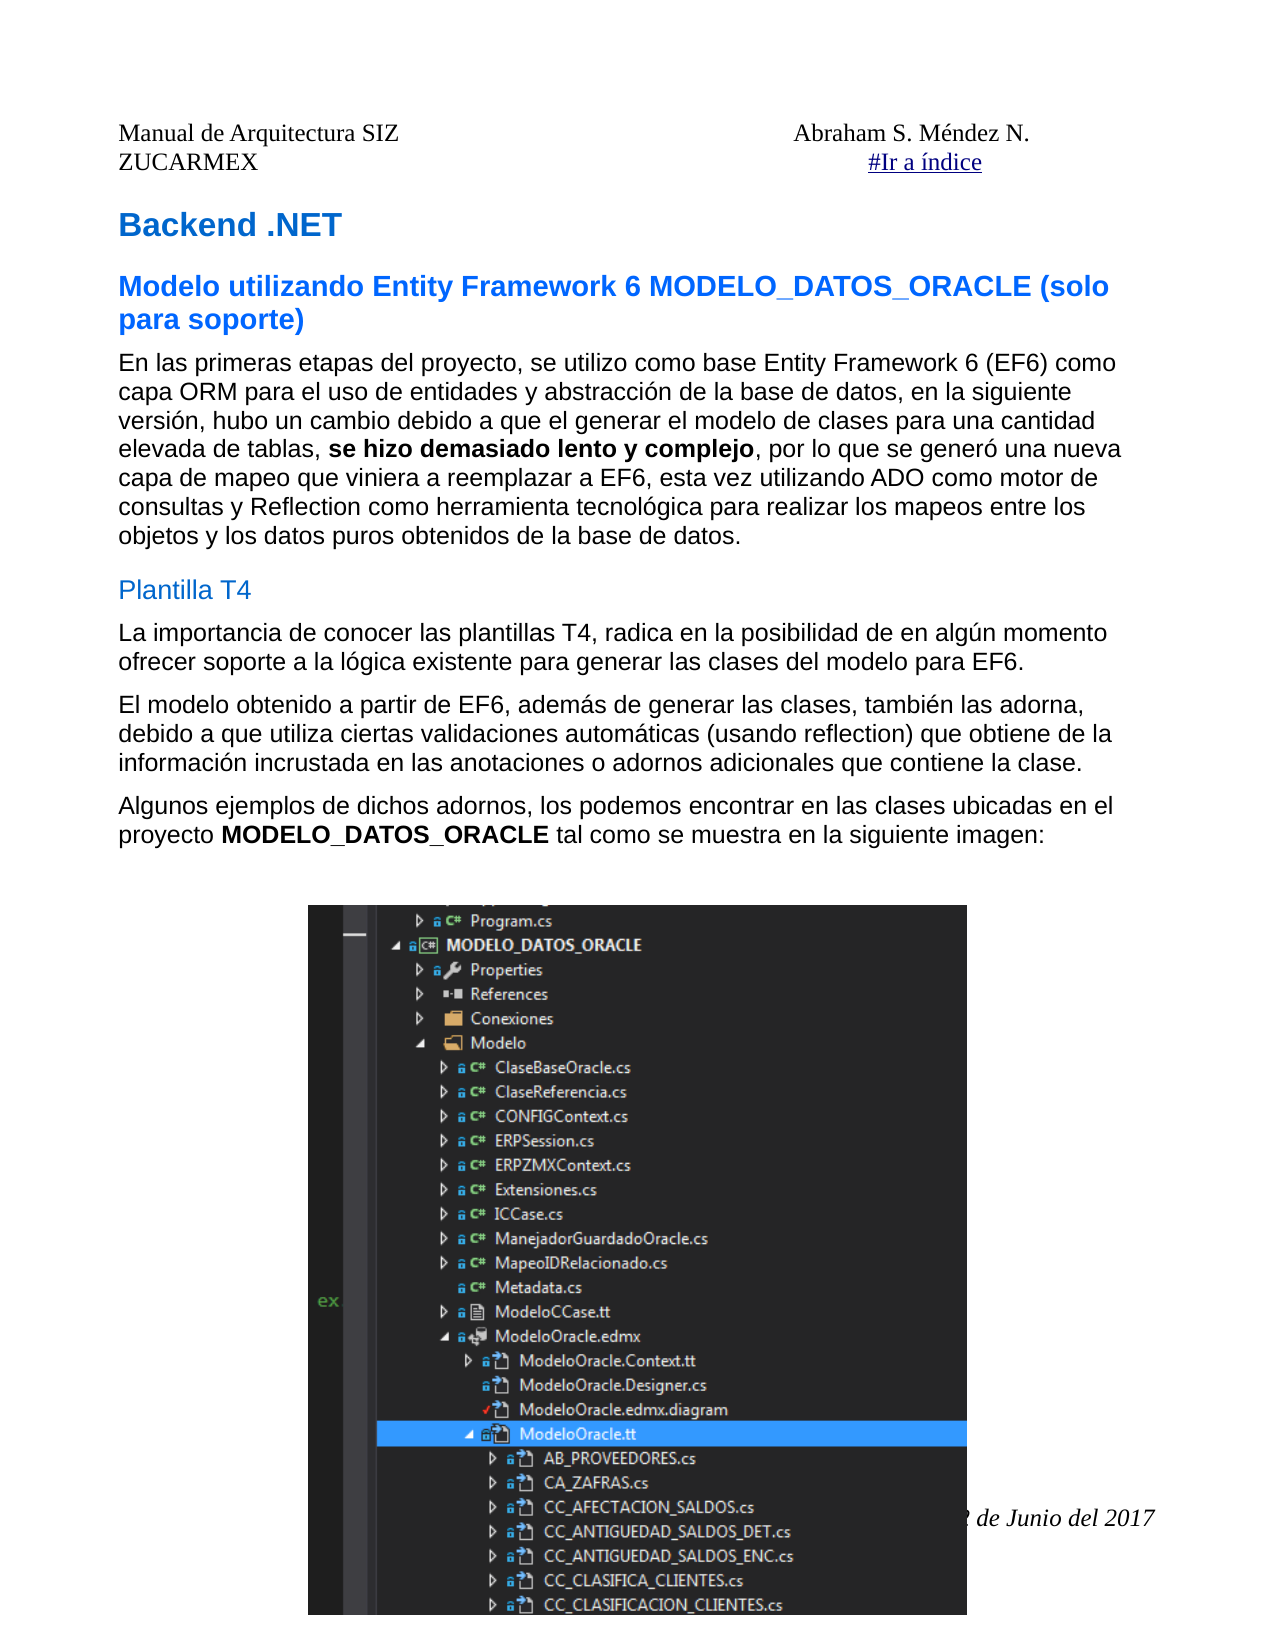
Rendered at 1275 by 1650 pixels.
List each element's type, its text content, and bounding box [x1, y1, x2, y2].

picture [308, 905, 967, 1615]
text La importancia de conocer las plantillas T4, radica en la posibilidad de en algún momento ofrecer soporte a la lógica existente para generar las clases del modelo para EF6. [118, 618, 1157, 676]
text En las primeras etapas del proyecto, se utilizo como base Entity Framework 6 (EF6) como capa ORM para el uso de entidades y abstracción de la base de datos, en la siguiente versión, hubo un cambio debido a que el generar el modelo de clases para una cantidad elevada de tablas, se hizo demasiado lento y complejo, por lo que se generó una nueva capa de mapeo que viniera a reemplazar a EF6, esta vez utilizando ADO como motor de consultas y Reflection como herramienta tecnológica para realizar los mapeos entre los objetos y los datos puros obtenidos de la base de datos. [118, 348, 1157, 549]
text El modelo obtenido a partir de EF6, además de generar las clases, también las adorna, debido a que utiliza ciertas validaciones automáticas (usando reflection) que obtiene de la información incrustada en las anotaciones o adornos adicionales que contiene la clase. [118, 690, 1157, 776]
text Algunos ejemplos de dichos adornos, los podemos encontrar en las clases ubicadas en el proyecto MODELO_DATOS_ORACLE tal como se muestra en la siguiente imagen: [118, 791, 1157, 848]
text Backend .NET [118, 205, 1157, 243]
text Plantilla T4 [118, 574, 1157, 606]
text Modelo utilizando Entity Framework 6 MODELO_DATOS_ORACLE (solo para soporte) [118, 268, 1157, 336]
